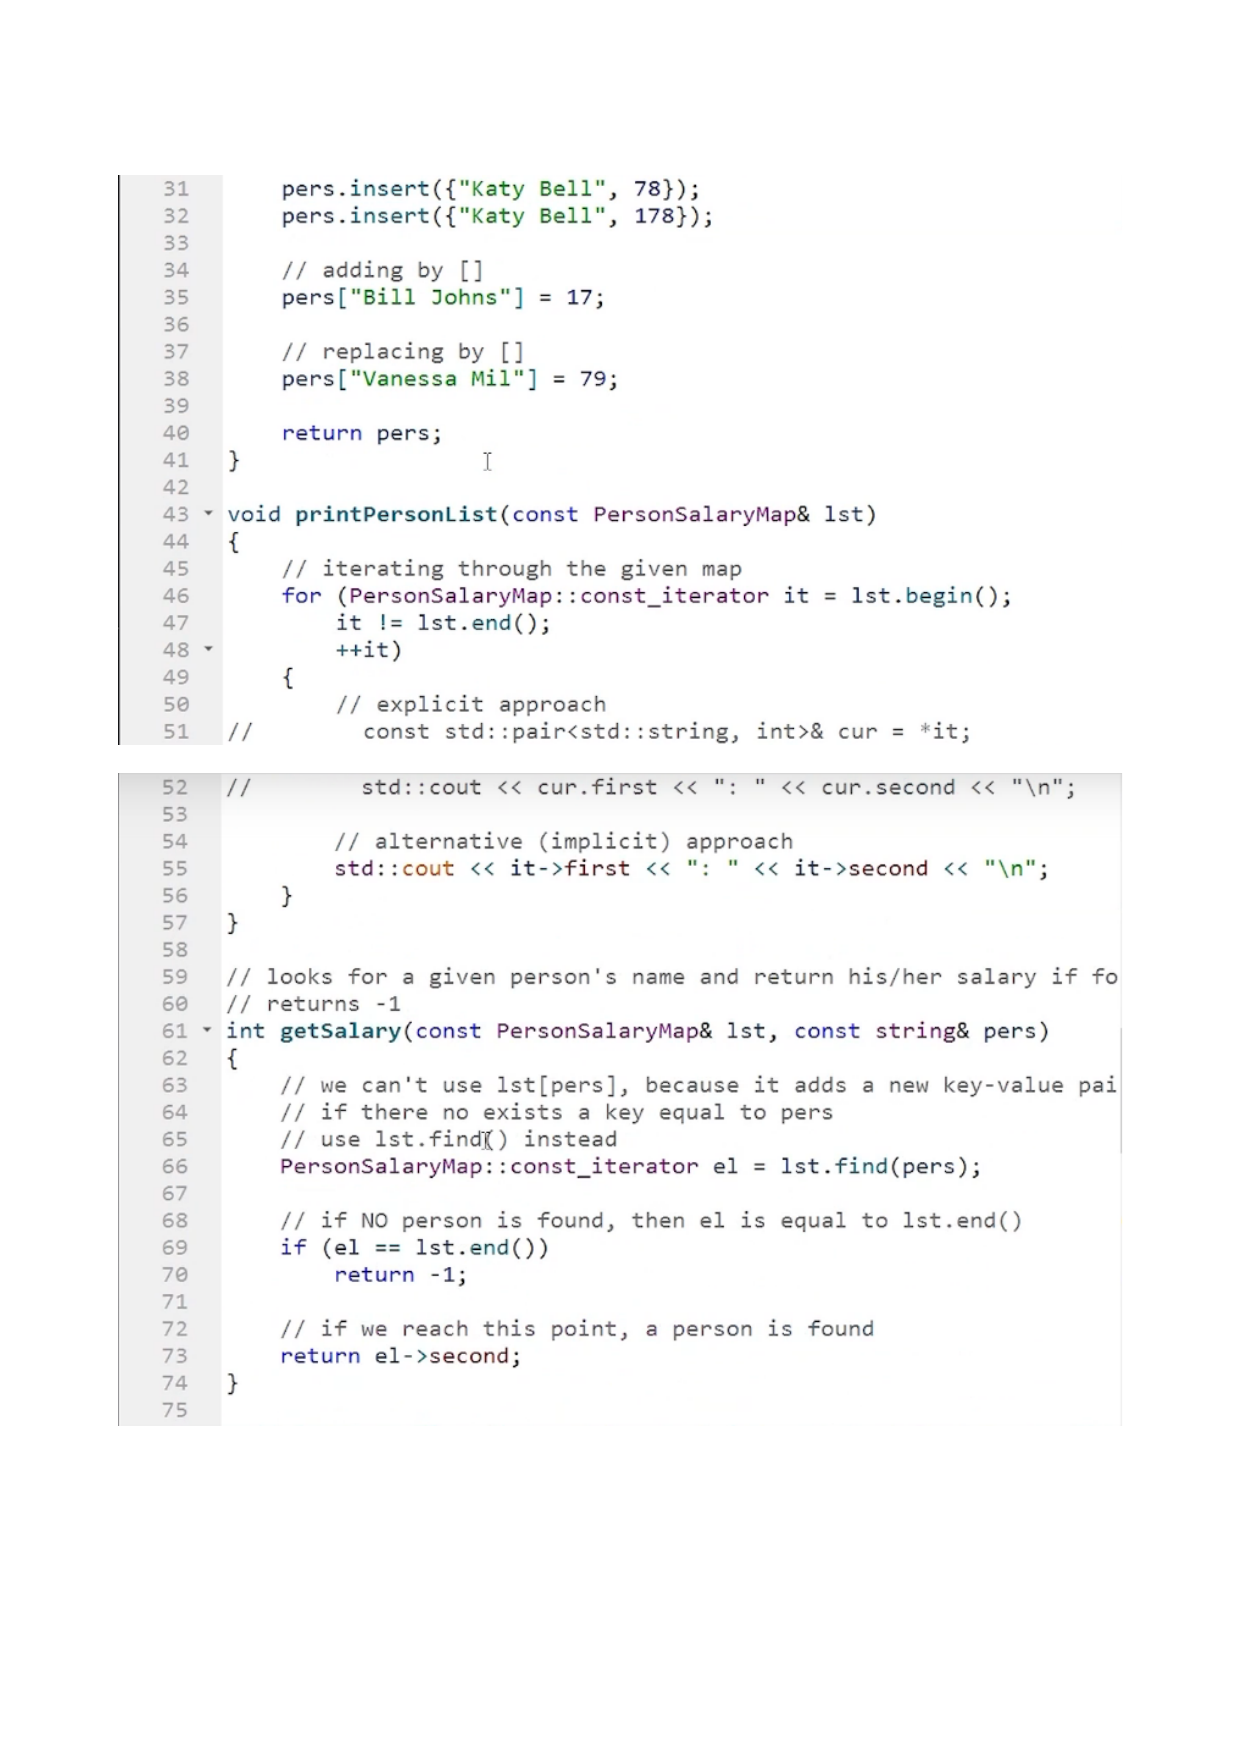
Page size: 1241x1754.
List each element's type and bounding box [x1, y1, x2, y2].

picture [118, 773, 1123, 1426]
picture [118, 175, 1123, 745]
